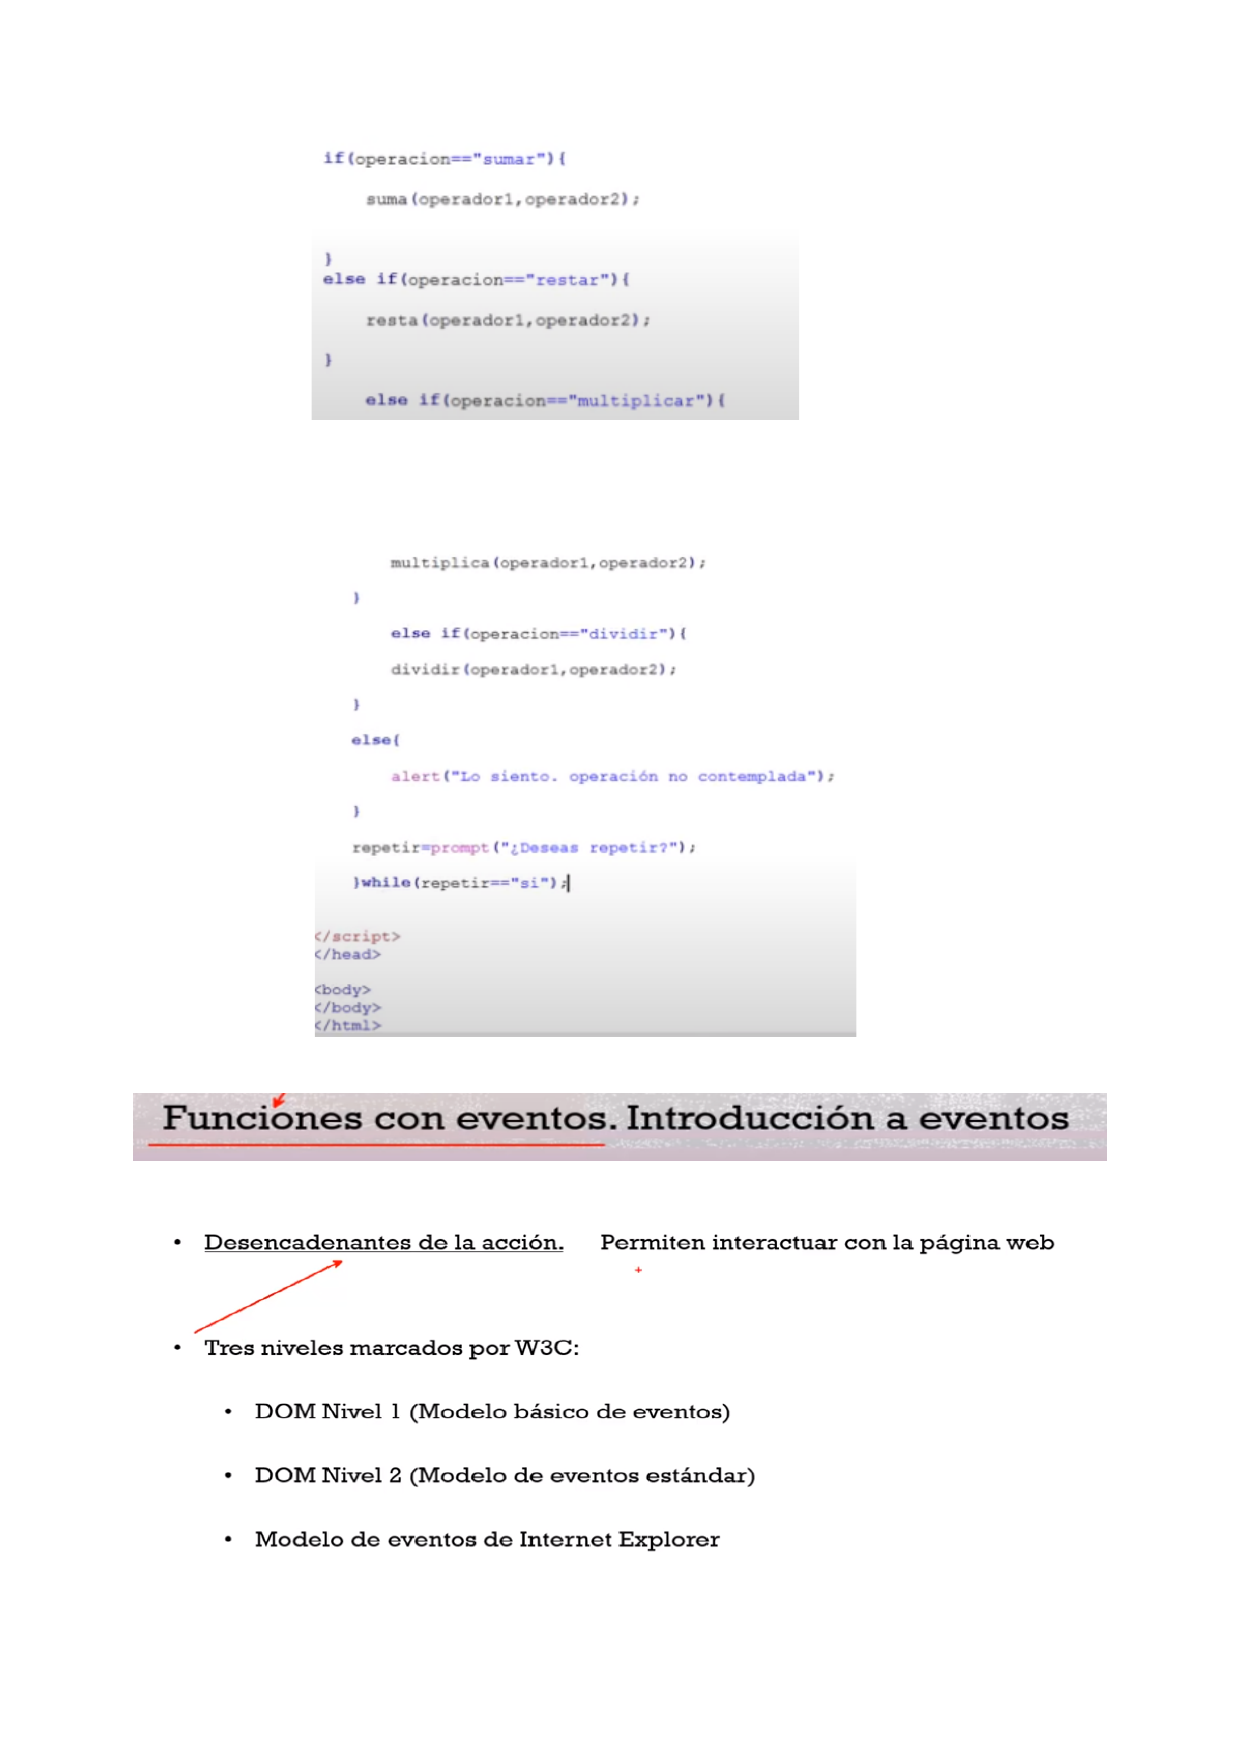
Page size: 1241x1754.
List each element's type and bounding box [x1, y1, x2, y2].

picture [314, 549, 857, 1037]
picture [311, 135, 800, 420]
picture [133, 1093, 1107, 1161]
picture [153, 1217, 1087, 1583]
